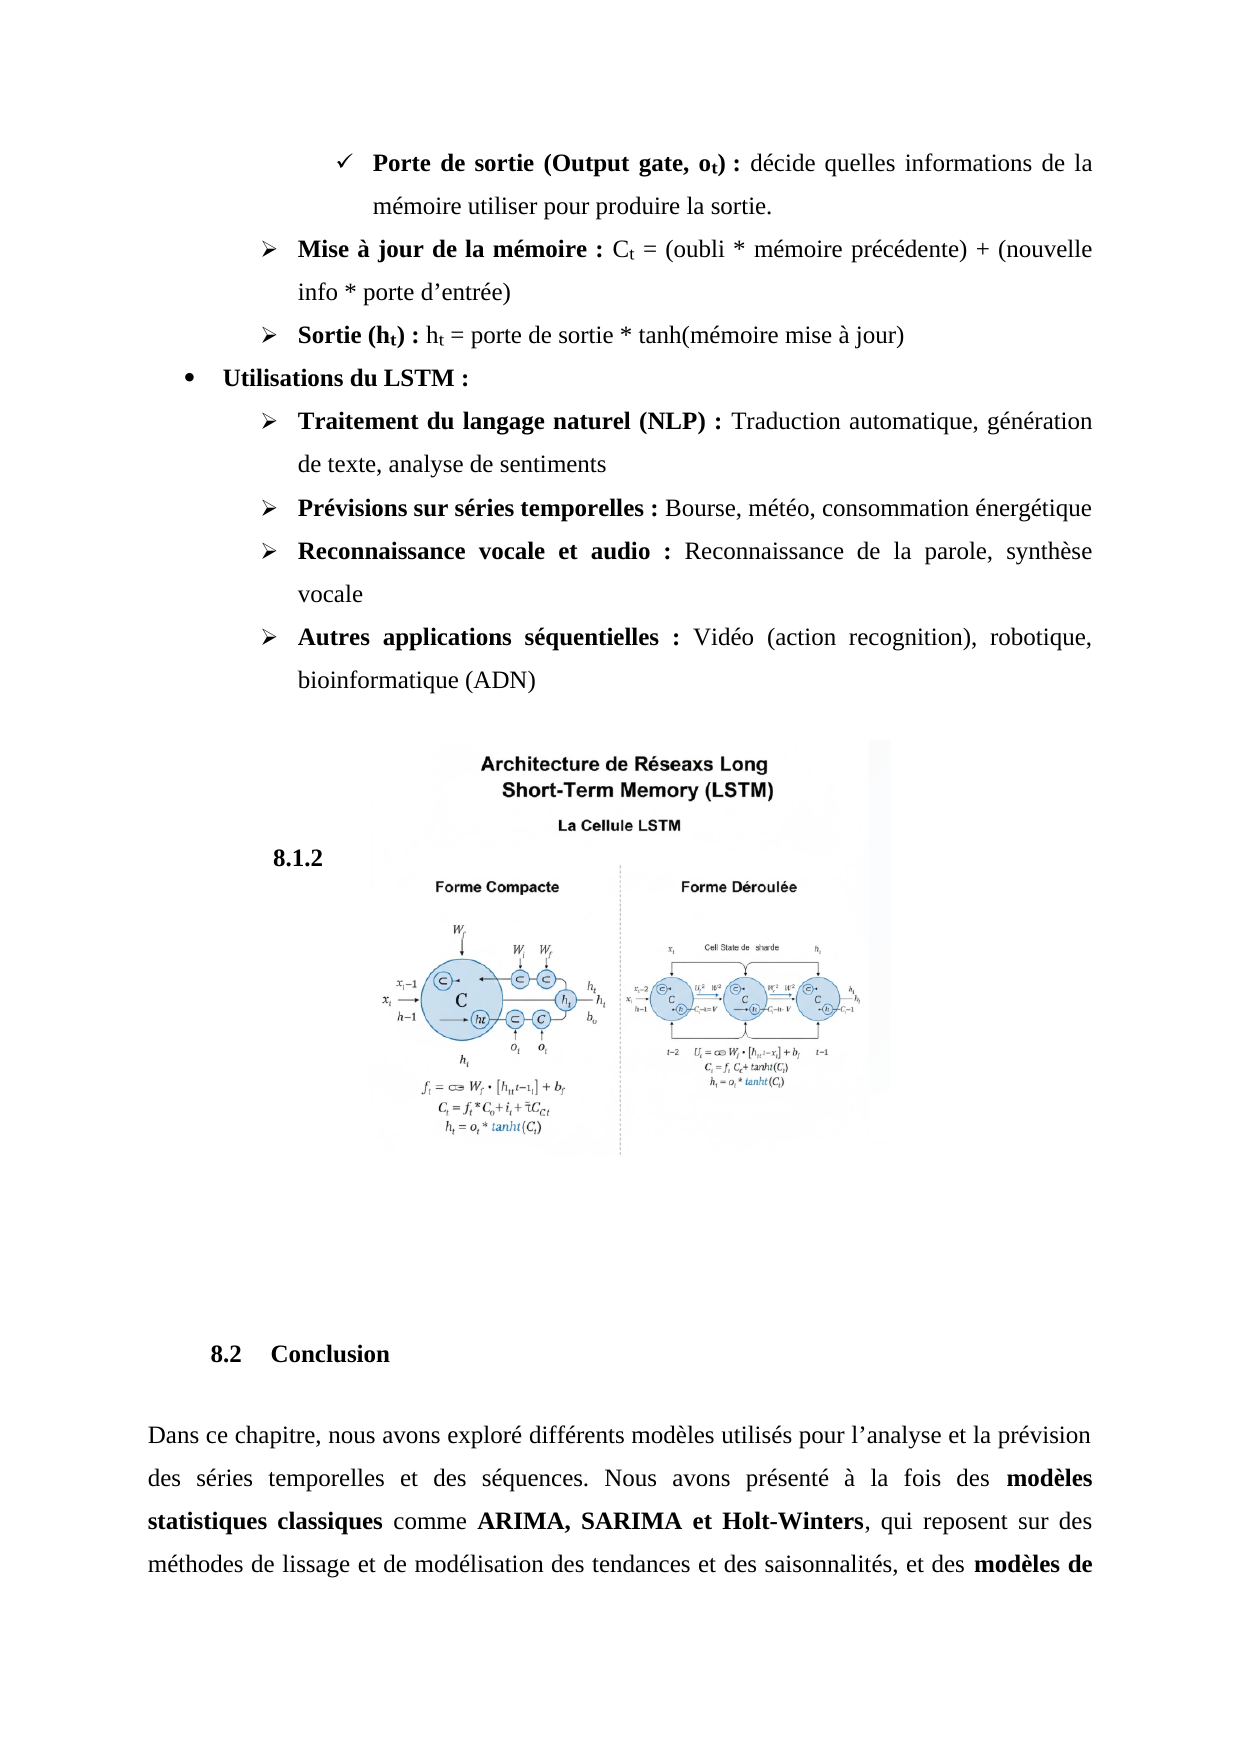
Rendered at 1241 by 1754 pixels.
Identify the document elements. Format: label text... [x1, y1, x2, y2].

list Reconnaissance vocale et audio : Reconnaissance de la parole, synthèse vocale [260, 536, 1093, 608]
list Prévisions sur séries temporelles : Bourse, météo, consommation énergétique [260, 493, 1093, 521]
list Traitement du langage naturel (NLP) : Traduction automatique, génération de texte, analyse de sentiments [260, 406, 1093, 478]
list Mise à jour de la mémoire : Cₜ = (oubli * mémoire précédente) + (nouvelle info * porte d’entrée) [260, 234, 1093, 306]
list Autres applications séquentielles : Vidéo (action recognition), robotique, bioinformatique (ADN) [260, 622, 1093, 694]
text Dans ce chapitre, nous avons exploré différents modèles utilisés pour l’analyse et la prévision des séries temporelles et des séquences. Nous avons présenté à la fois des modèles statistiques classiques comme ARIMA, SARIMA et Holt-Winters, qui reposent sur des méthodes de lissage et de modélisation des tendances et des saisonnalités, et des modèles de [148, 1420, 1093, 1578]
list Porte de sortie (Output gate, oₜ) : décide quelles informations de la mémoire utiliser pour produire la sortie. [335, 148, 1093, 219]
subtitle Conclusion [210, 1339, 1093, 1368]
list Utilisations du LSTM : [185, 363, 1093, 392]
list Sortie (hₜ) : hₜ = porte de sortie * tanh(mémoire mise à jour) [260, 320, 1093, 349]
